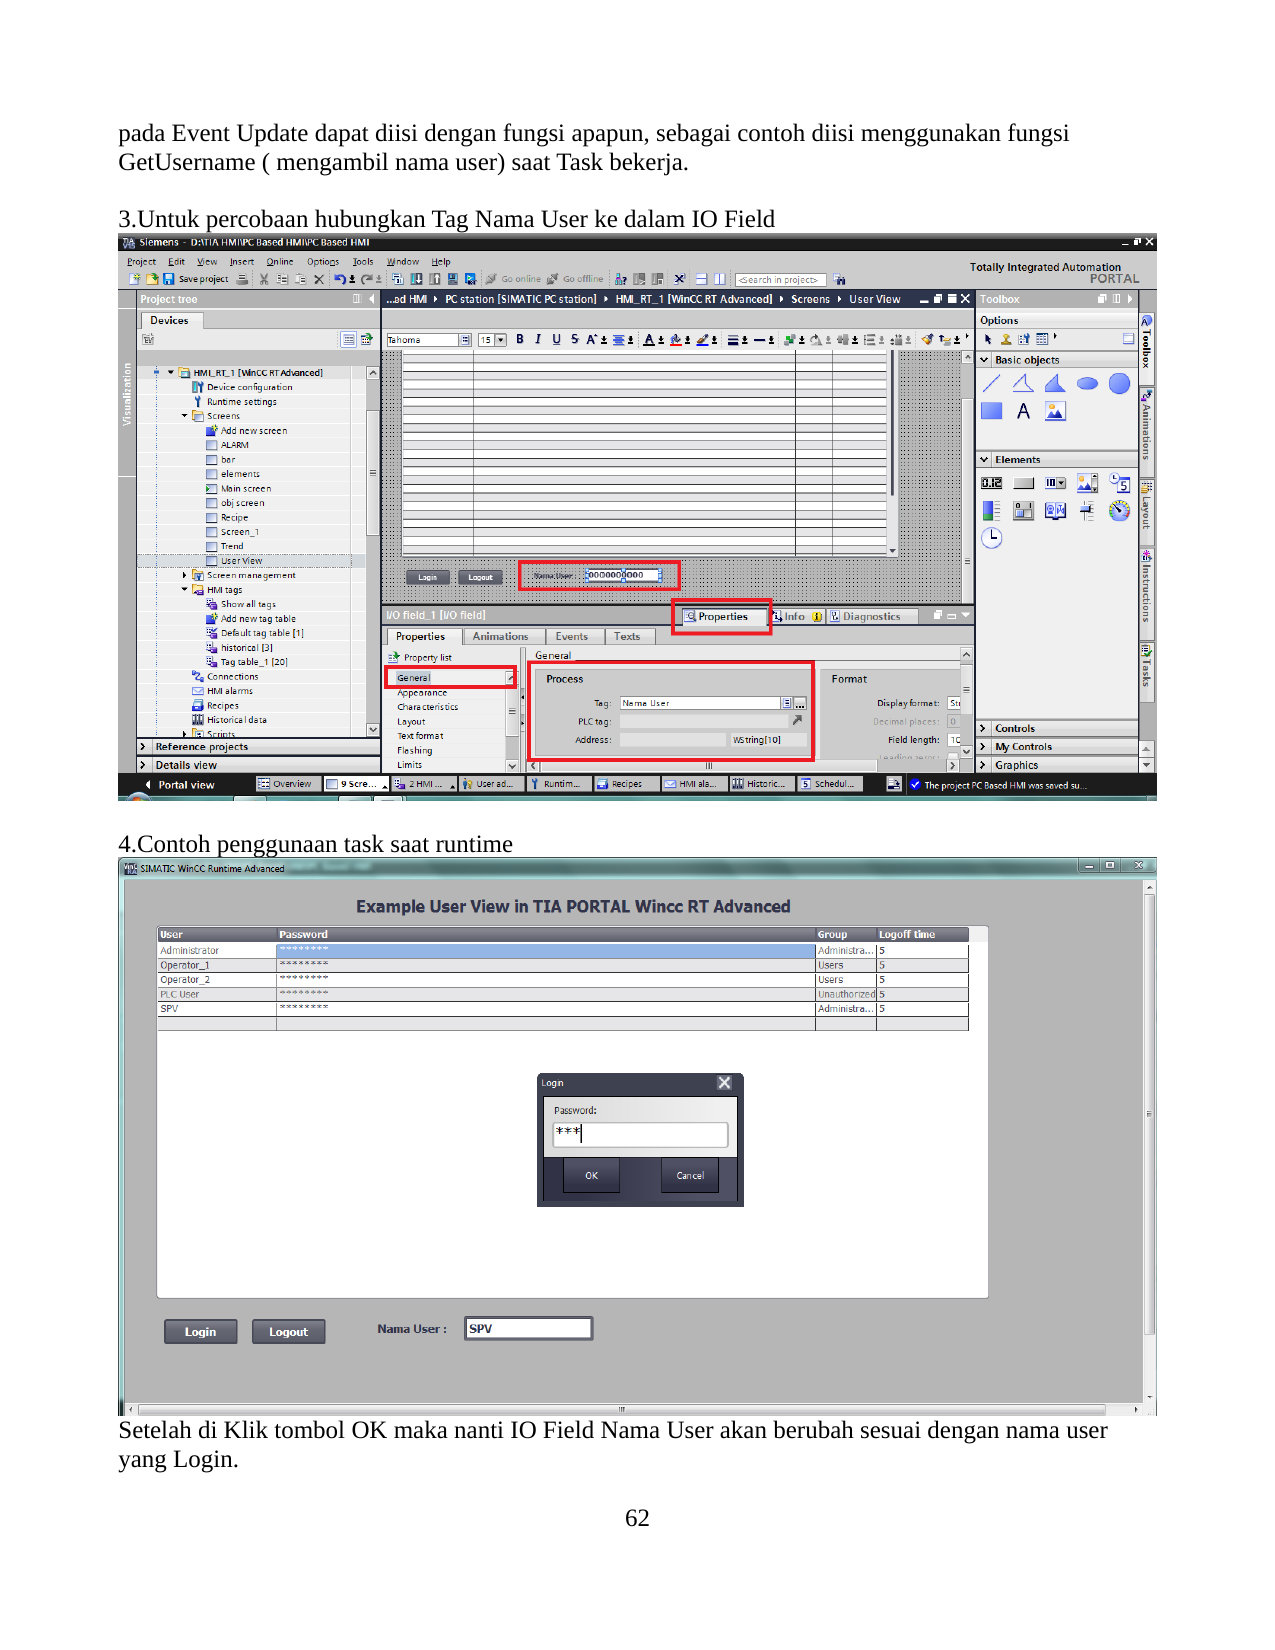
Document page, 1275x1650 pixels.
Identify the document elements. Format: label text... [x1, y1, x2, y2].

text Setelah di Klik tombol OK maka nanti IO Field Nama User akan berubah sesuai dengan nama user yang Login. [118, 1416, 1157, 1473]
text pada Event Update dapat diisi dengan fungsi apapun, sebagai contoh diisi menggunakan fungsi GetUsername ( mengambil nama user) saat Task bekerja. [118, 118, 1157, 176]
text 3.Untuk percobaan hubungkan Tag Nama User ke dalam IO Field [118, 204, 1157, 233]
picture [118, 233, 1157, 801]
text 4.Contoh penggunaan task saat runtime [118, 829, 1157, 857]
picture [118, 857, 1157, 1416]
